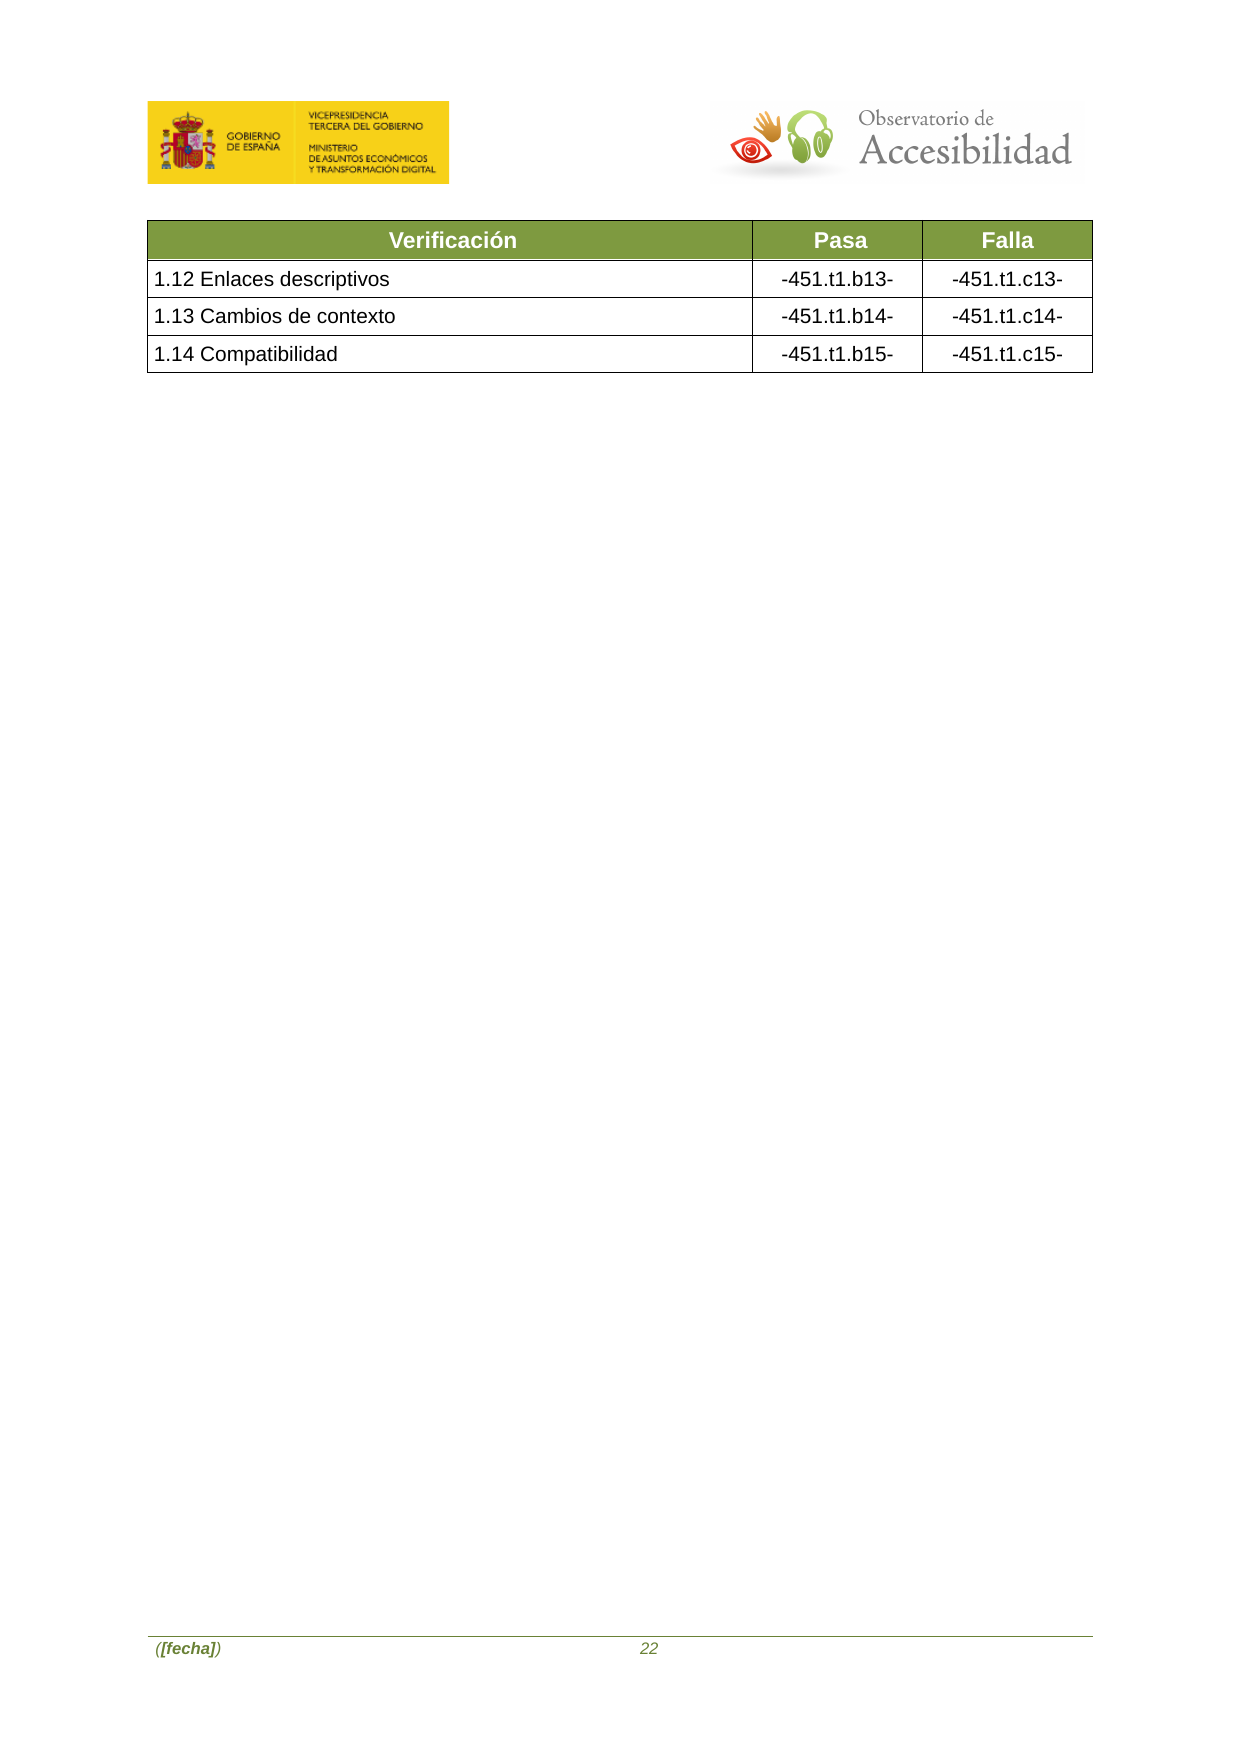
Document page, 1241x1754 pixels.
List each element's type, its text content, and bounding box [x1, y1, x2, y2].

table_header Falla [923, 221, 1092, 259]
table_cell 1.14 Compatibilidad [148, 336, 752, 372]
table_cell 1.13 Cambios de contexto [148, 298, 752, 334]
table_header Verificación [148, 221, 752, 259]
table_cell -451.t1.c15- [923, 336, 1092, 372]
table_cell -451.t1.c14- [923, 298, 1092, 334]
table_cell -451.t1.b13- [753, 261, 922, 297]
picture [710, 101, 1086, 184]
table_header Pasa [753, 221, 922, 259]
table_cell 1.12 Enlaces descriptivos [148, 261, 752, 297]
table_cell -451.t1.b15- [753, 336, 922, 372]
table_cell -451.t1.c13- [923, 261, 1092, 297]
picture [147, 101, 450, 184]
table_cell -451.t1.b14- [753, 298, 922, 334]
